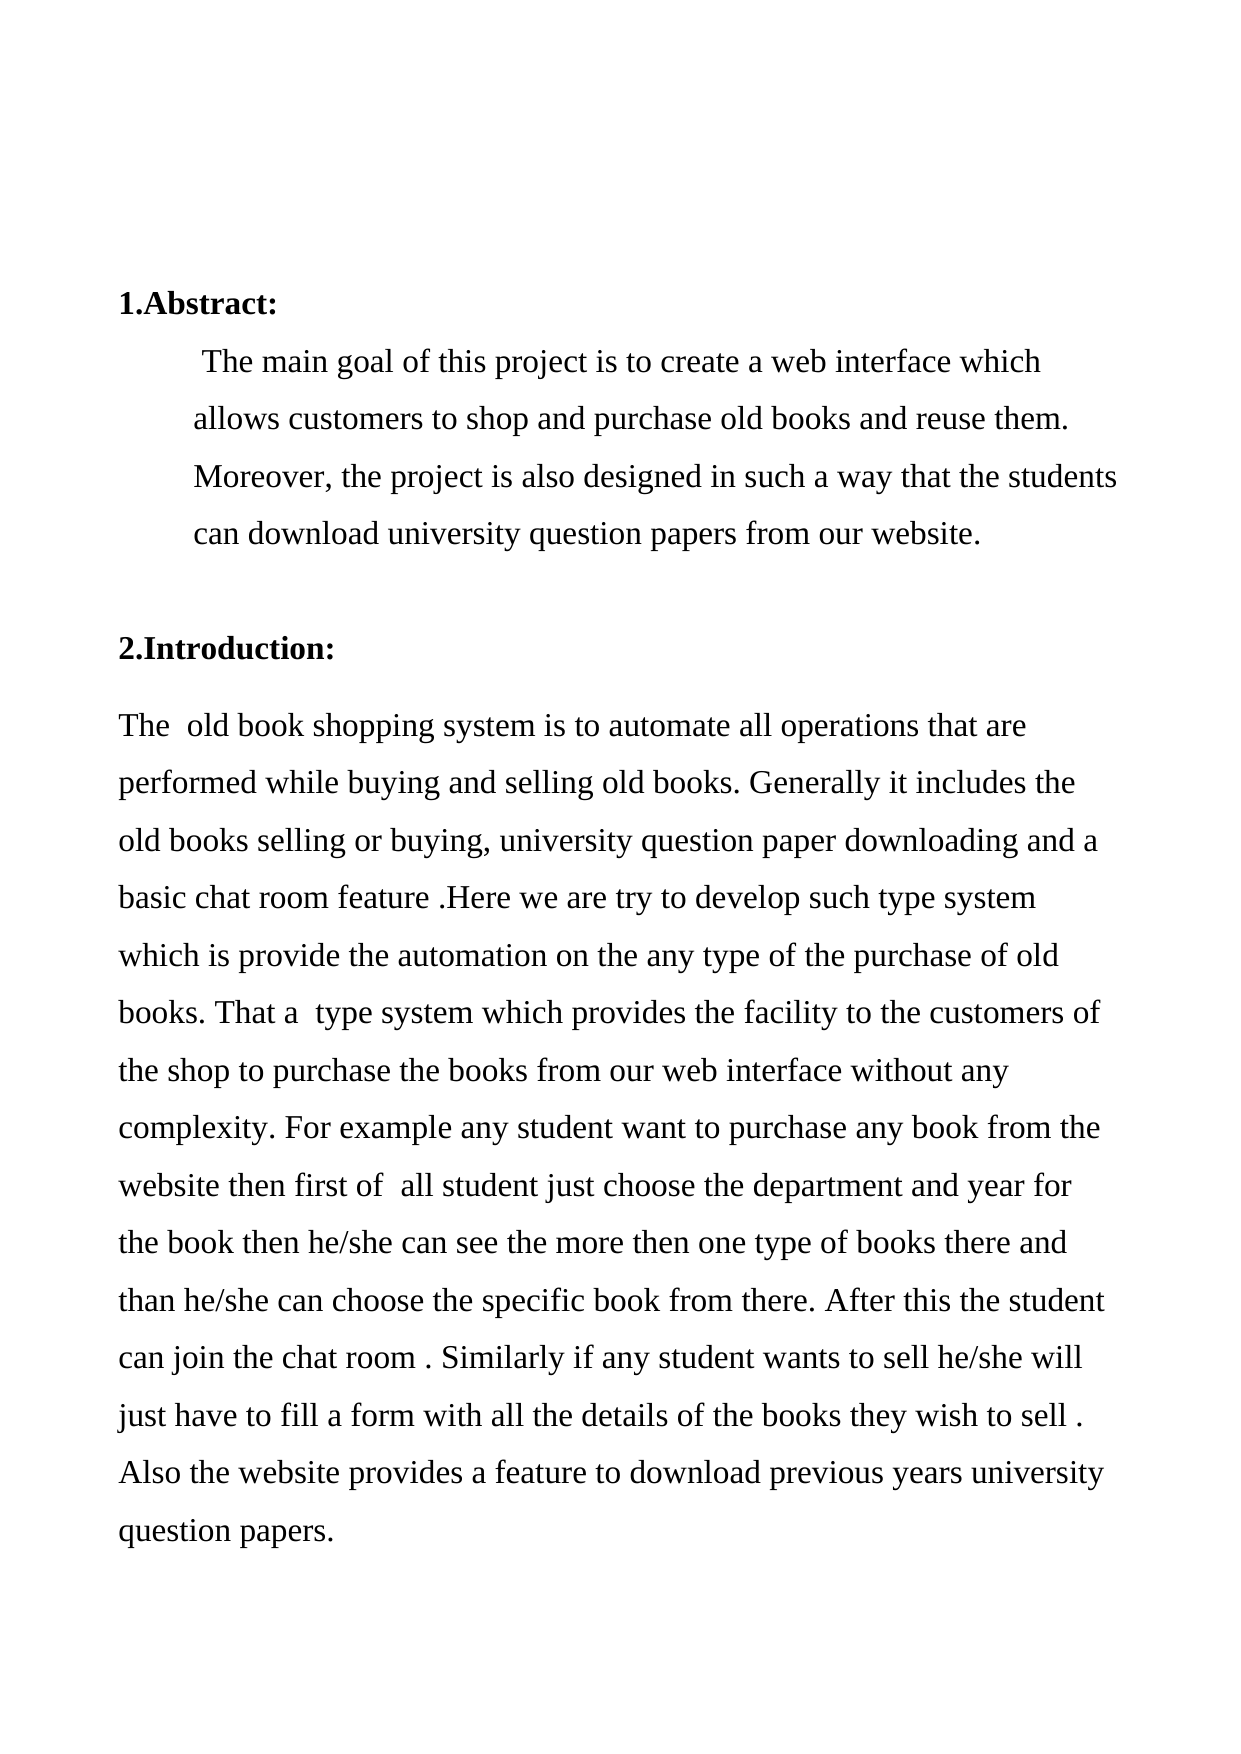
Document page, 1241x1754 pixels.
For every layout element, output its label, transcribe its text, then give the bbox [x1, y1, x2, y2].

text 1.Abstract: [118, 283, 1122, 322]
text The main goal of this project is to create a web interface which allows customers to shop and purchase old books and reuse them. Moreover, the project is also designed in such a way that the students can download university question papers from our website. [193, 341, 1122, 552]
text The old book shopping system is to automate all operations that are performed while buying and selling old books. Generally it includes the old books selling or buying, university question paper downloading and a basic chat room feature .Here we are try to develop such type system which is provide the automation on the any type of the purchase of old books. That a type system which provides the facility to the customers of the shop to purchase the books from our web interface without any complexity. For example any student want to purchase any book from the website then first of all student just choose the department and year for the book then he/she can see the more then one type of books there and than he/she can choose the specific book from there. After this the student can join the chat room . Similarly if any student wants to sell he/she will just have to fill a form with all the details of the books they wish to sell . Also the website provides a feature to download previous years university question papers. [118, 705, 1122, 1548]
text 2.Introduction: [118, 628, 1122, 667]
